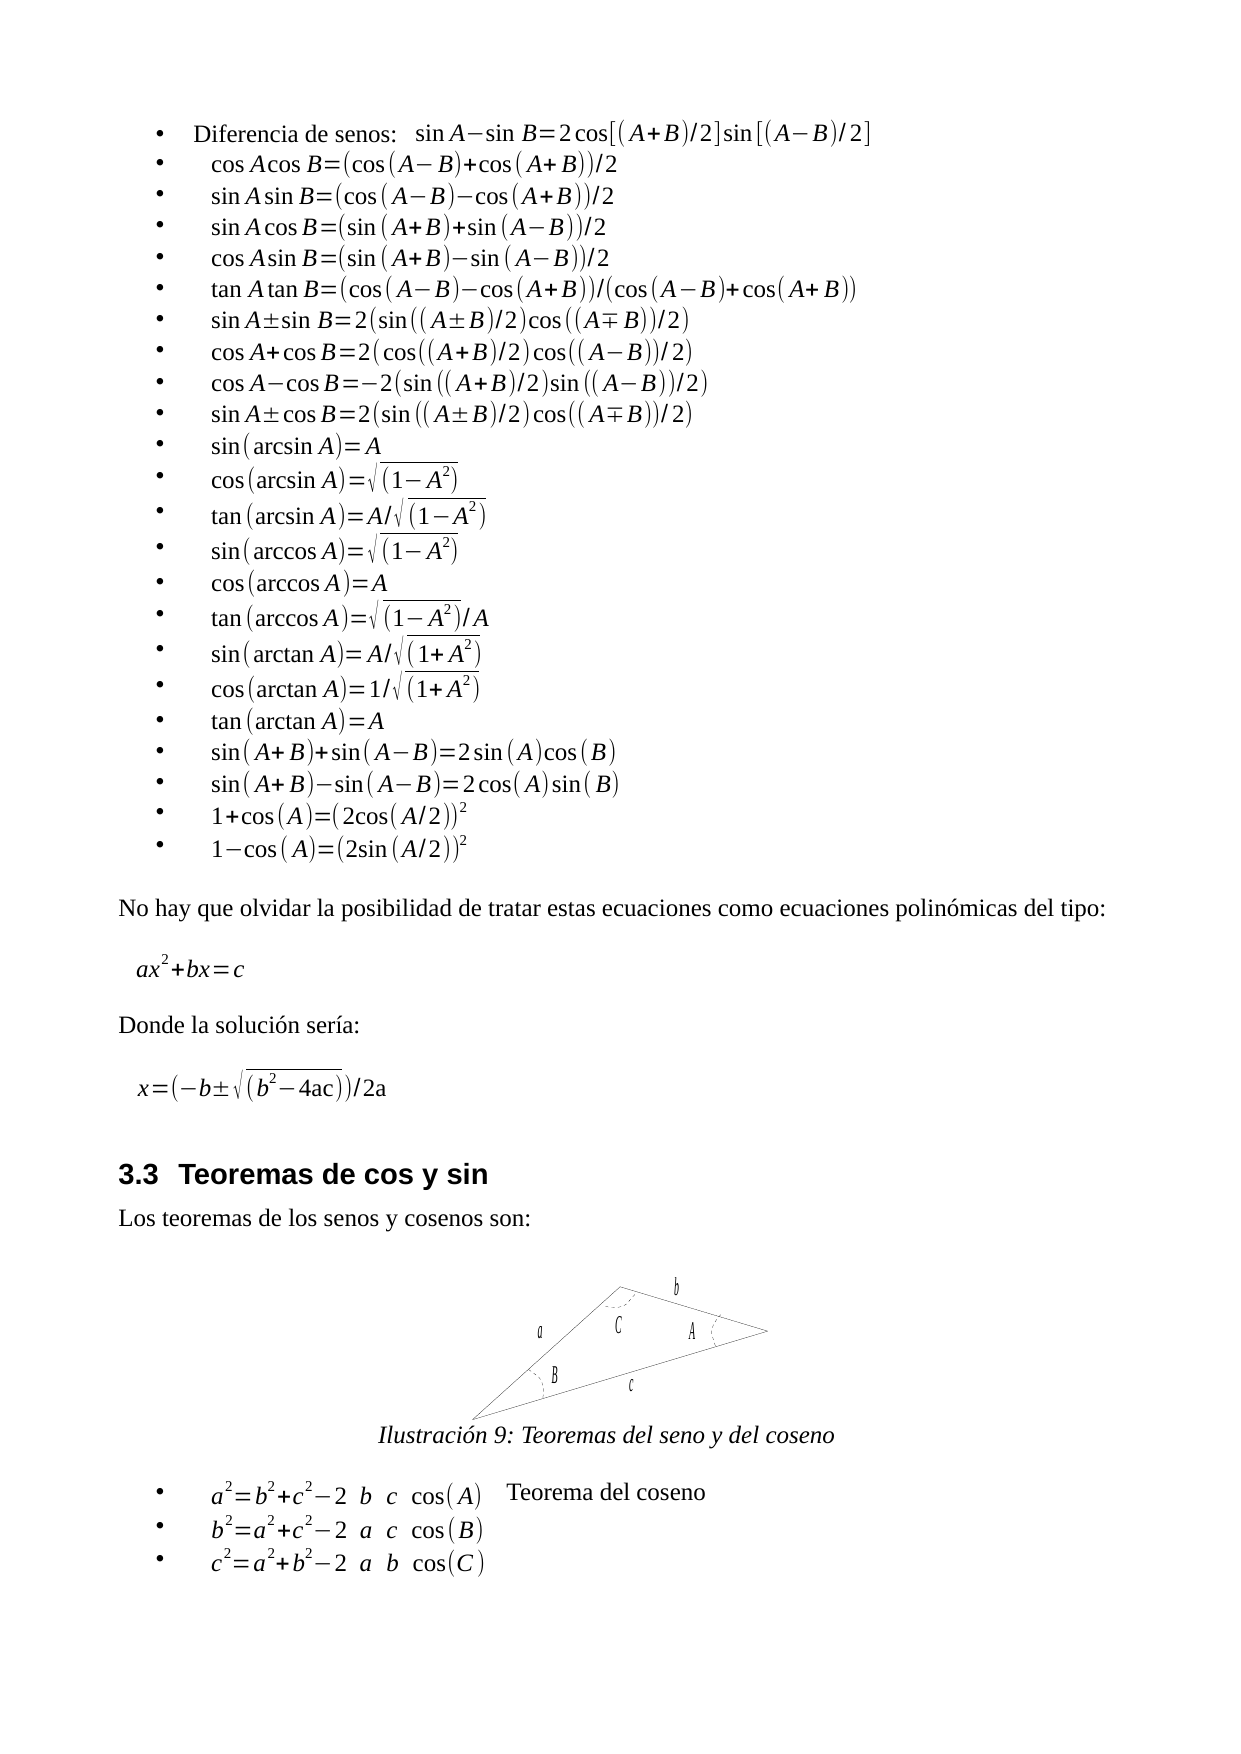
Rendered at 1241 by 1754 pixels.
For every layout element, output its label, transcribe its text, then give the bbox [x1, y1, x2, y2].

text No hay que olvidar la posibilidad de tratar estas ecuaciones como ecuaciones polinómicas del tipo: [118, 893, 1122, 922]
text Los teoremas de los senos y cosenos son: [118, 1203, 1122, 1232]
text Donde la solución sería: [118, 1010, 1122, 1039]
subtitle Teoremas de cos y sin [118, 1157, 1122, 1191]
list Teorema del coseno [156, 1477, 1122, 1511]
text Ilustración 9: Teoremas del seno y del coseno [378, 1286, 862, 1448]
list Diferencia de senos: [156, 118, 1122, 148]
